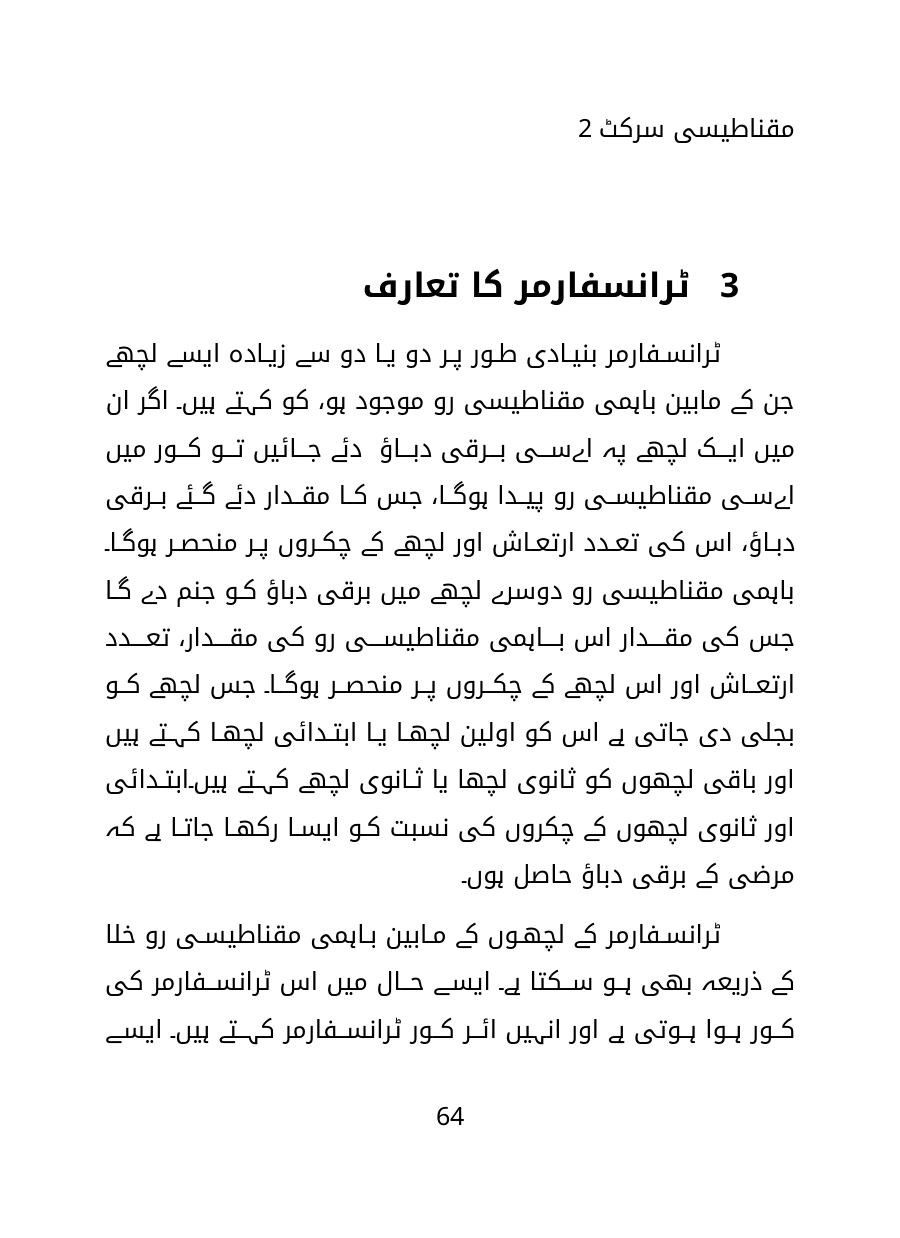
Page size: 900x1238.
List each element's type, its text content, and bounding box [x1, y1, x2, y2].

subtitle ٹرانسفارمر کا تعارف [105, 254, 720, 318]
text ٹرانسفارمر کے لچھوں کے مابین باہمی مقناطیسی رو خلا کے ذریعہ بھی ہو سکتا ہے۔ ایسے حال میں اس ٹرانسفارمر کی کور ہوا ہوتی ہے اور انہیں ائر کور ٹرانسفارمر کہتے ہیں۔ ایسے ٹرانسفارمر کمیونیکیشن سرکٹوں، یعنی ریڈیو، ٹی وی وغیرہ میں پائے جاتے ہیں۔ [105, 911, 795, 1053]
text ٹرانسفارمر بنیادی طور پر دو یا دو سے زیادہ ایسے لچھے جن کے مابین باہمی مقناطیسی رو موجود ہو، کو کہتے ہیں۔ اگر ان میں ایک لچھے پہ اےسی برقی دباؤ دئے جائیں تو کور میں اےسی مقناطیسی رو پیدا ہوگا، جس کا مقدار دئے گئے برقی دباؤ، اس کی تعدد ارتعاش اور لچھے کے چکروں پر منحصر ہوگا۔ باہمی مقناطیسی رو دوسرے لچھے میں برقی دباؤ کو جنم دے گا جس کی مقدار اس باہمی مقناطیسی رو کی مقدار، تعدد ارتعاش اور اس لچھے کے چکروں پر منحصر ہوگا۔ جس لچھے کو بجلی دی جاتی ہے اس کو اولین لچھا یا ابتدائی لچھا کہتے ہیں اور باقی لچھوں کو ثانوی لچھا یا ثانوی لچھے کہتے ہیں۔ابتدائی اور ثانوی لچھوں کے چکروں کی نسبت کو ایسا رکھا جاتا ہے کہ مرضی کے برقی دباؤ حاصل ہوں۔ [105, 330, 795, 899]
